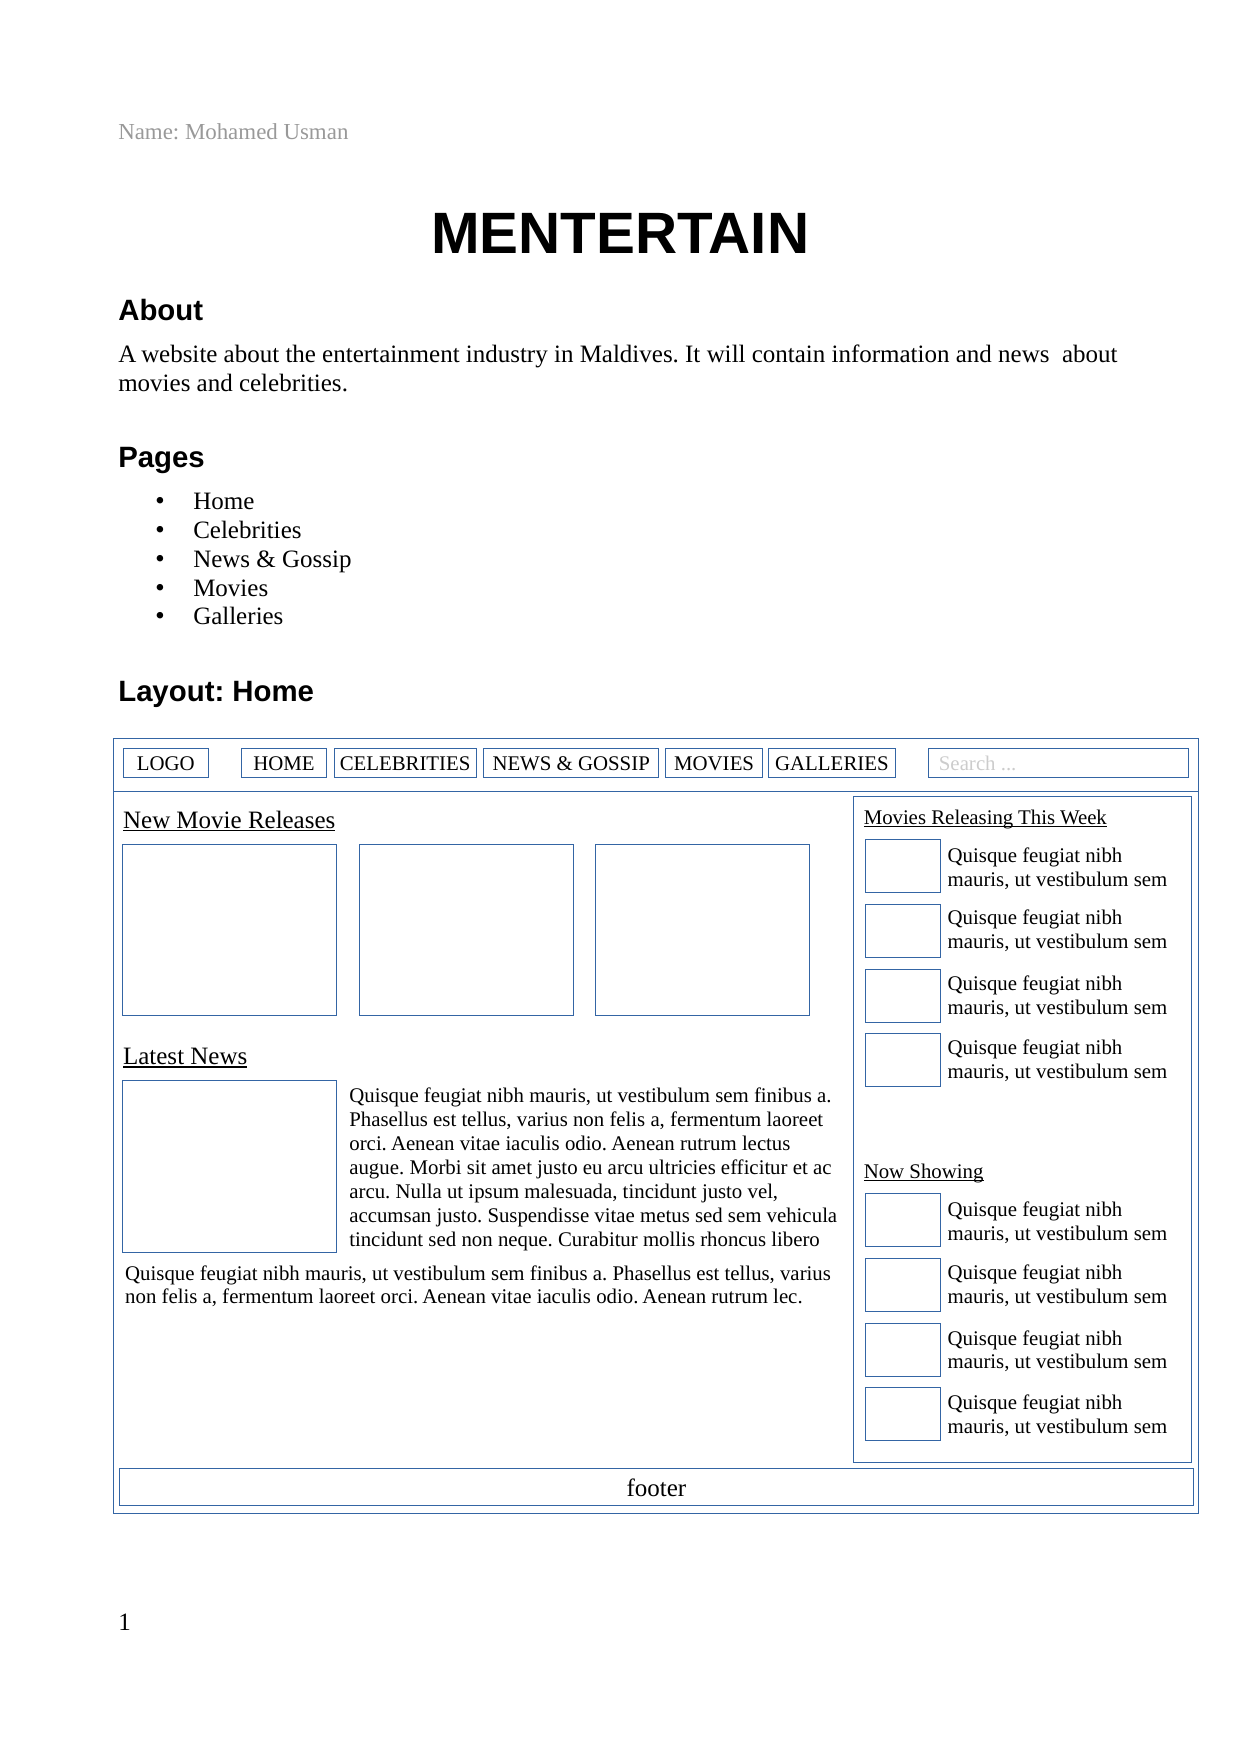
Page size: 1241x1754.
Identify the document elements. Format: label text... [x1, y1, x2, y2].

list Celebrities [156, 515, 1122, 544]
list Home [156, 486, 1122, 515]
subtitle Layout: Home [118, 673, 1122, 707]
subtitle Pages [118, 440, 1122, 474]
list Movies [156, 573, 1122, 601]
list Galleries [156, 601, 1122, 630]
text A website about the entertainment industry in Maldives. It will contain information and news about movies and celebrities. [118, 339, 1122, 397]
subtitle About [118, 293, 1122, 327]
title MENTERTAIN [118, 199, 1122, 266]
list News & Gossip [156, 544, 1122, 573]
